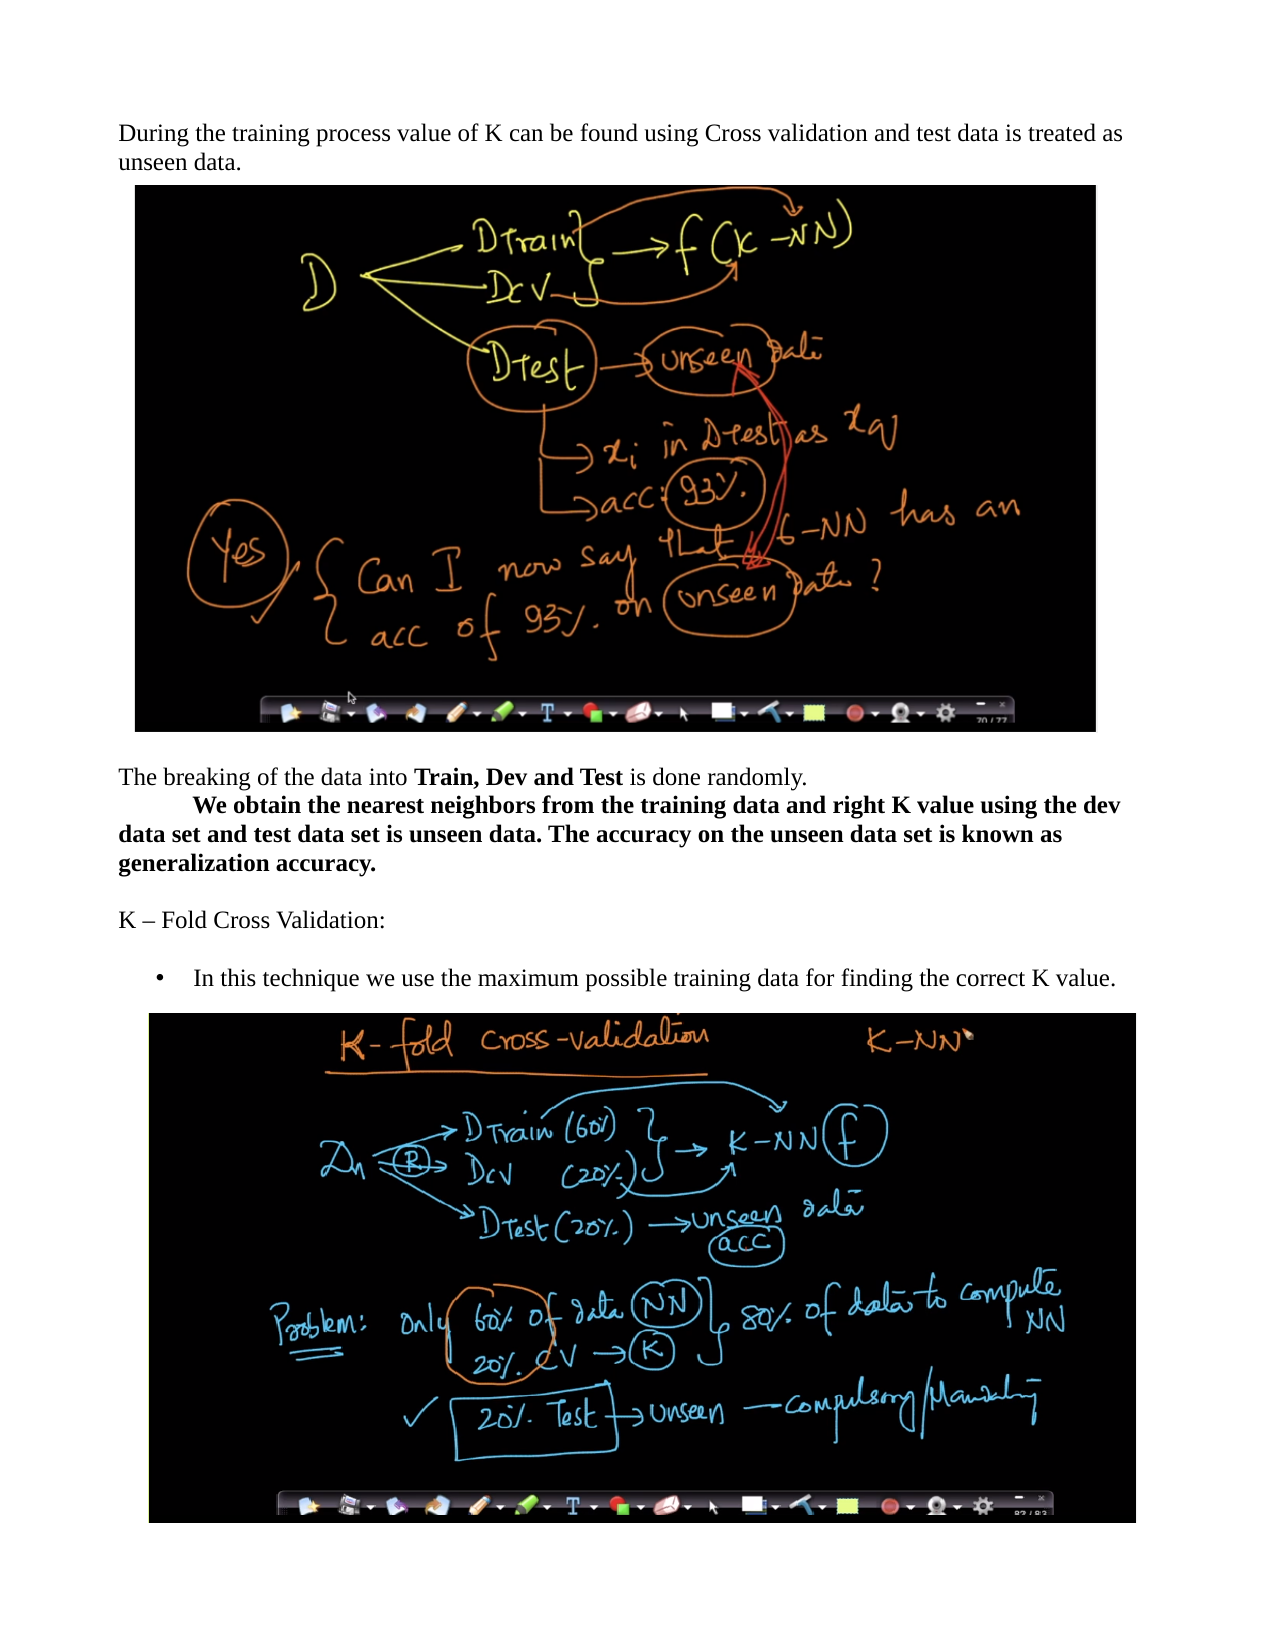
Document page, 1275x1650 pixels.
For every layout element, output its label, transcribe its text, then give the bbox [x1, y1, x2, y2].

list In this technique we use the maximum possible training data for finding the correct K value. [156, 963, 1157, 992]
text During the training process value of K can be found using Cross validation and test data is treated as unseen data. [118, 118, 1157, 176]
picture [148, 1013, 1138, 1523]
text The breaking of the data into Train, Dev and Test is done randomly. [118, 762, 1157, 790]
text We obtain the nearest neighbors from the training data and right K value using the dev data set and test data set is unseen data. The accuracy on the unseen data set is known as generalization accuracy. [118, 790, 1157, 877]
text K – Fold Cross Validation: [118, 905, 1157, 934]
picture [134, 185, 1098, 733]
